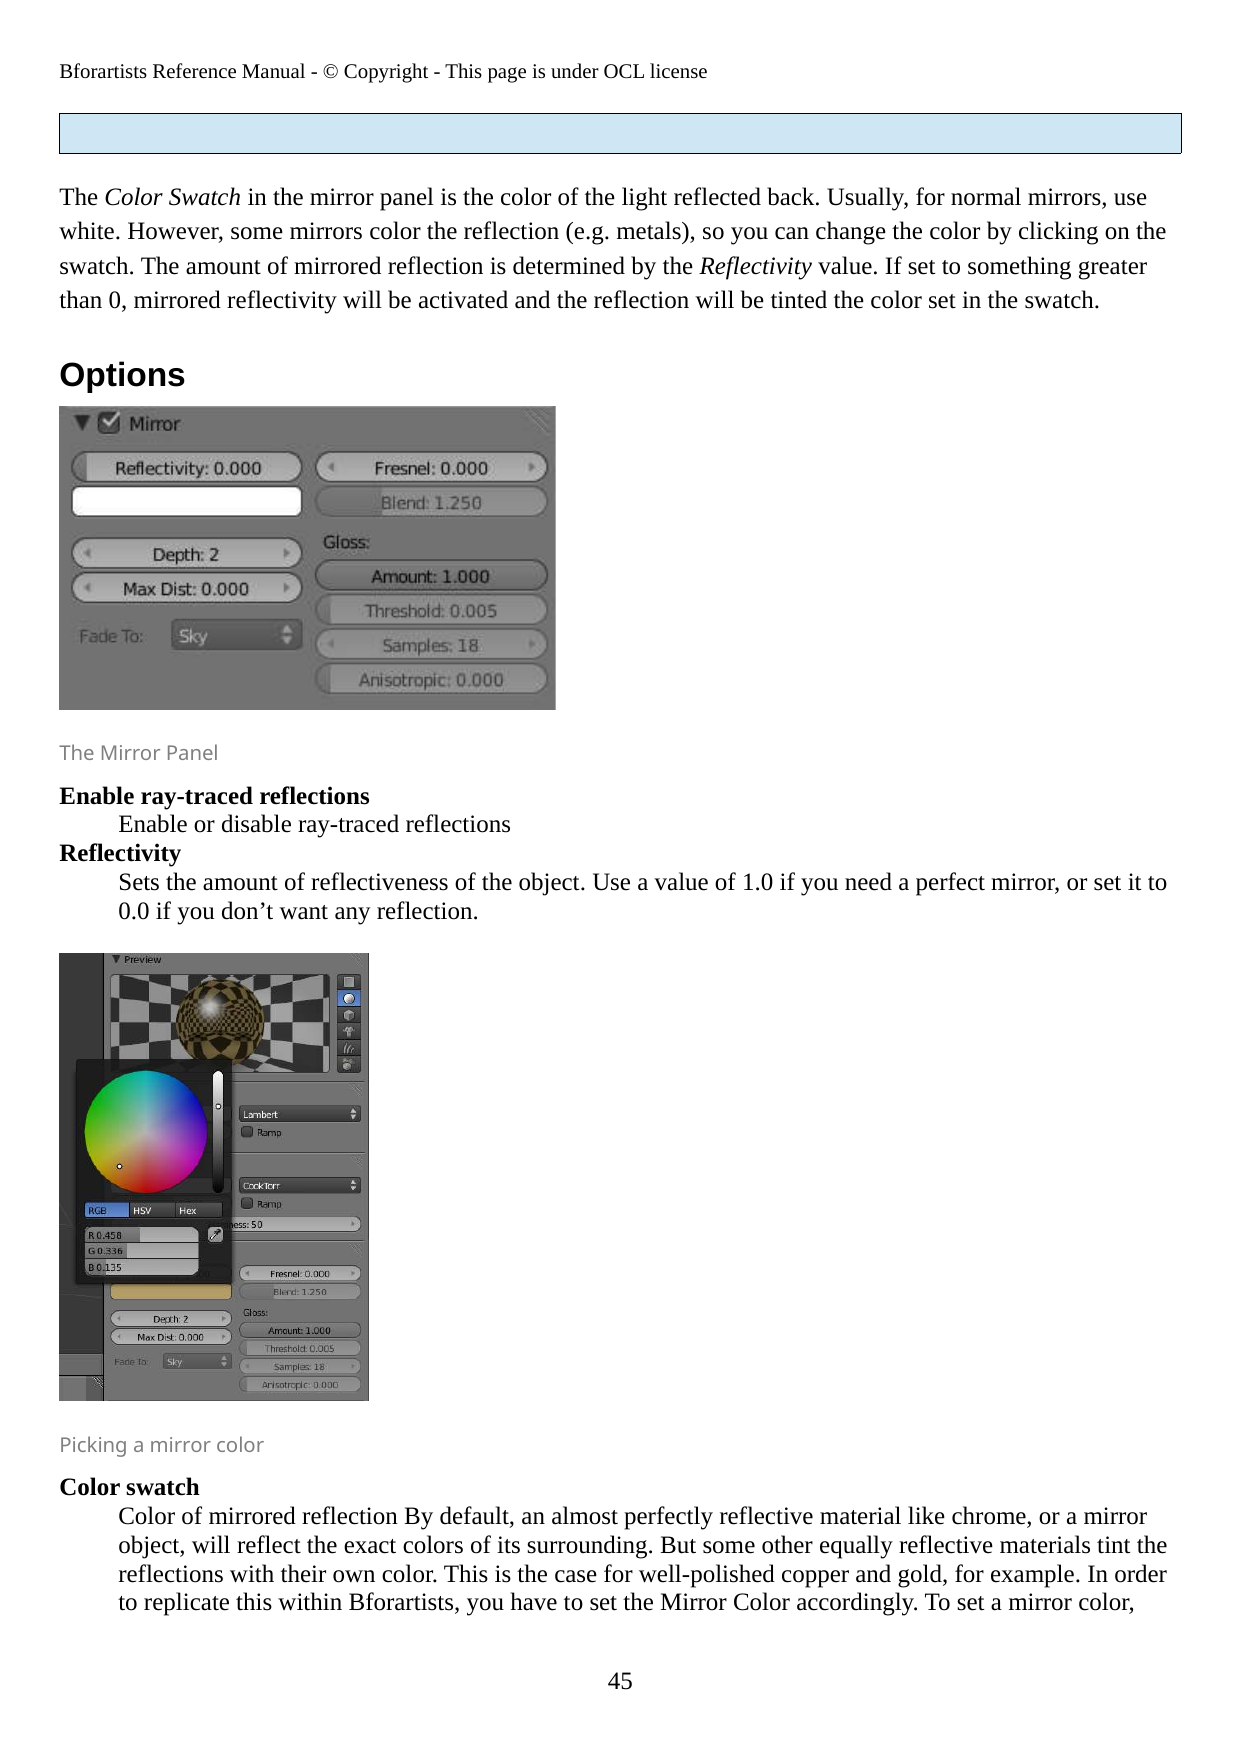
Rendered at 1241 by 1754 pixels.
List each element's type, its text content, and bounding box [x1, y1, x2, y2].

list Sets the amount of reflectiveness of the object. Use a value of 1.0 if you need a perfect mirror, or set it to 0.0 if you don’t want any reflection. [118, 867, 1181, 924]
list Enable or disable ray-traced reflections [118, 809, 1181, 838]
text Picking a mirror color [59, 1427, 1181, 1458]
subtitle Enable ray-traced reflections [59, 781, 1181, 809]
table_cell [60, 114, 1181, 153]
text The Mirror Panel [59, 735, 1181, 766]
subtitle Color swatch [59, 1472, 1181, 1501]
picture [59, 953, 369, 1401]
picture [59, 406, 556, 710]
list Color of mirrored reflection By default, an almost perfectly reflective material like chrome, or a mirror object, will reflect the exact colors of its surrounding. But some other equally reflective materials tint the reflections with their own color. This is the case for well-polished copper and gold, for example. In order to replicate this within Bforartists, you have to set the Mirror Color accordingly. To set a mirror color, [118, 1501, 1181, 1616]
subtitle Reflectivity [59, 838, 1181, 867]
text The Color Swatch in the mirror panel is the color of the light reflected back. Usually, for normal mirrors, use white. However, some mirrors color the reflection (e.g. metals), so you can change the color by clicking on the swatch. The amount of mirrored reflection is determined by the Reflectivity value. If set to something greater than 0, mirrored reflectivity will be activated and the reflection will be tinted the color set in the swatch. [59, 182, 1181, 314]
subtitle Options [59, 355, 1181, 394]
